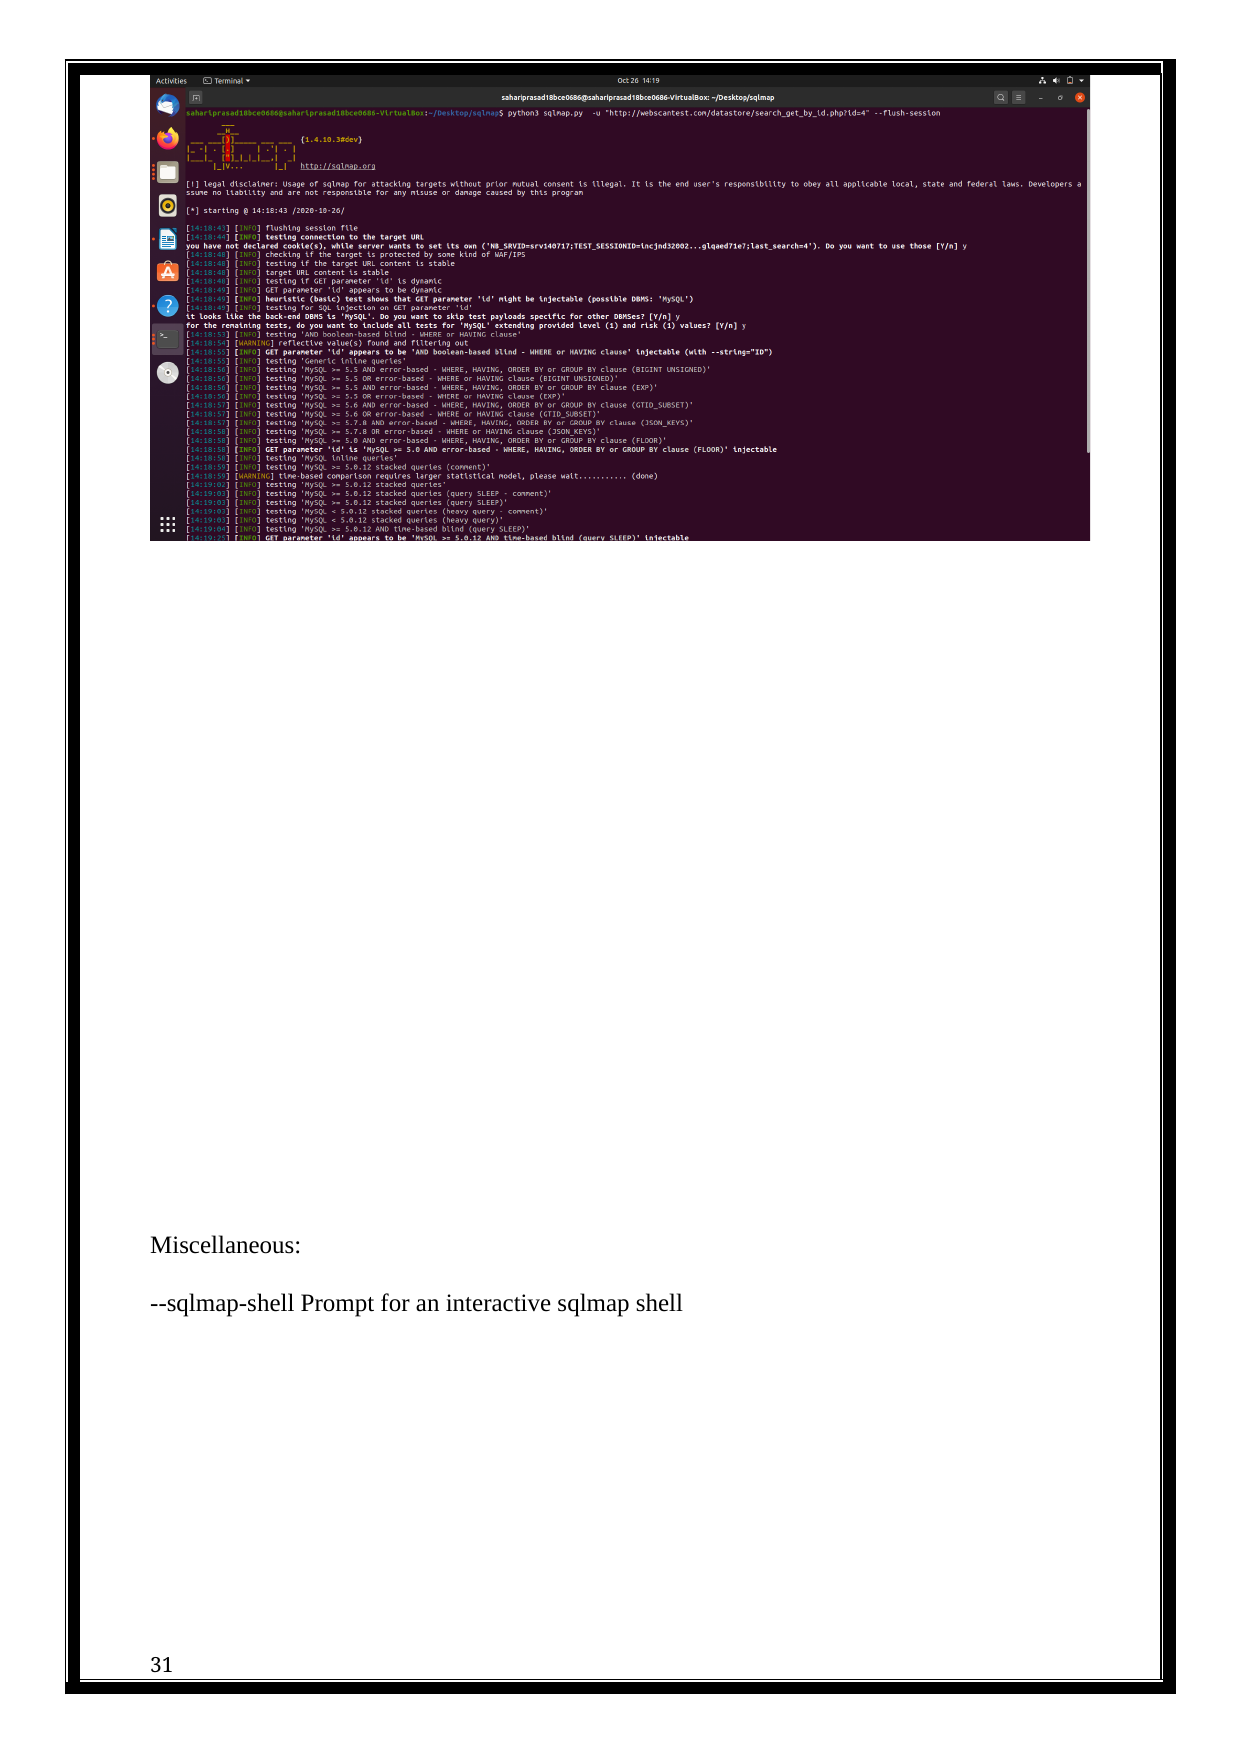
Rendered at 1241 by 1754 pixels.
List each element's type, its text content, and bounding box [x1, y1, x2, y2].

text --sqlmap-shell Prompt for an interactive sqlmap shell [150, 1288, 1090, 1316]
picture [150, 75, 1091, 541]
text Miscellaneous: [150, 1230, 1090, 1259]
